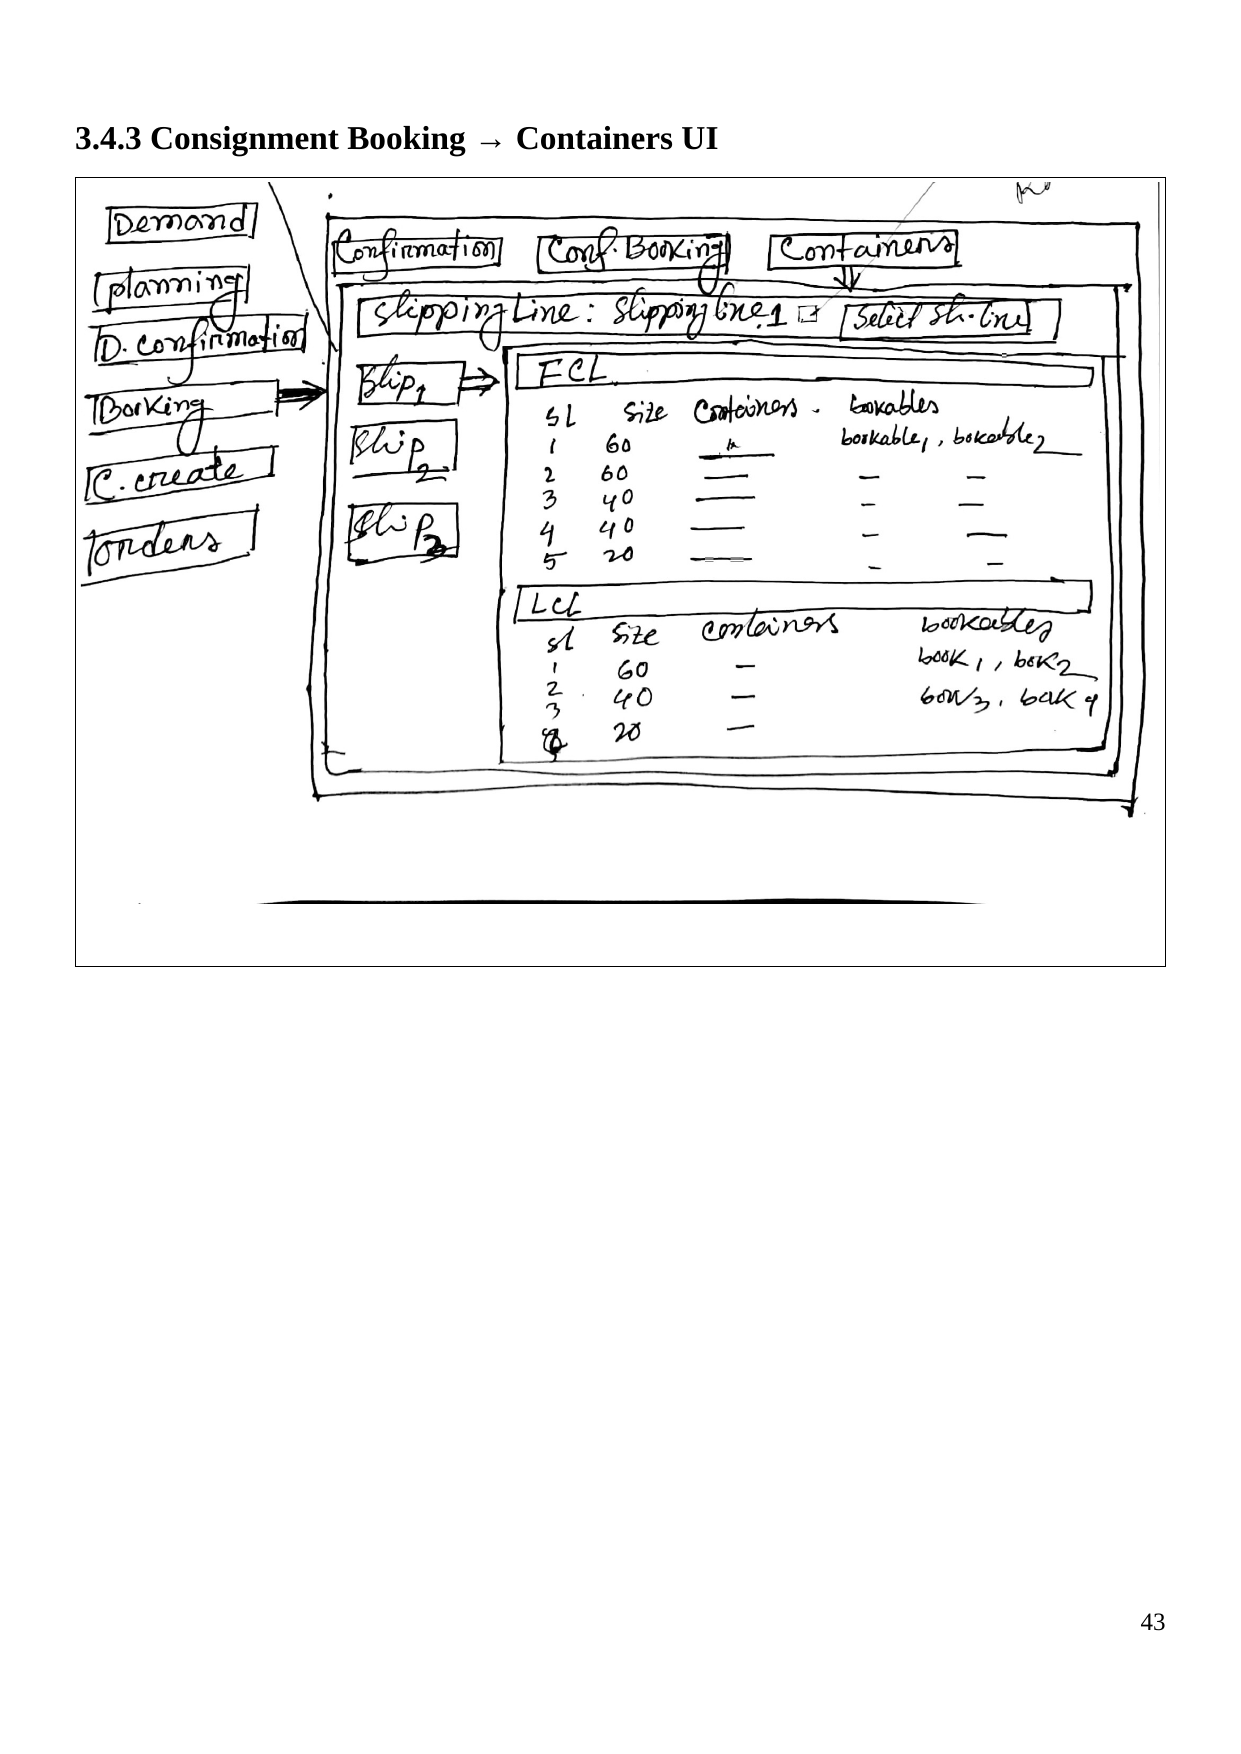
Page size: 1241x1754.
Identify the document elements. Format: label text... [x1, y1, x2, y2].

picture [80, 182, 1160, 904]
text 3.4.3 Consignment Booking → Containers UI [75, 118, 1165, 156]
table_header [76, 178, 1165, 966]
